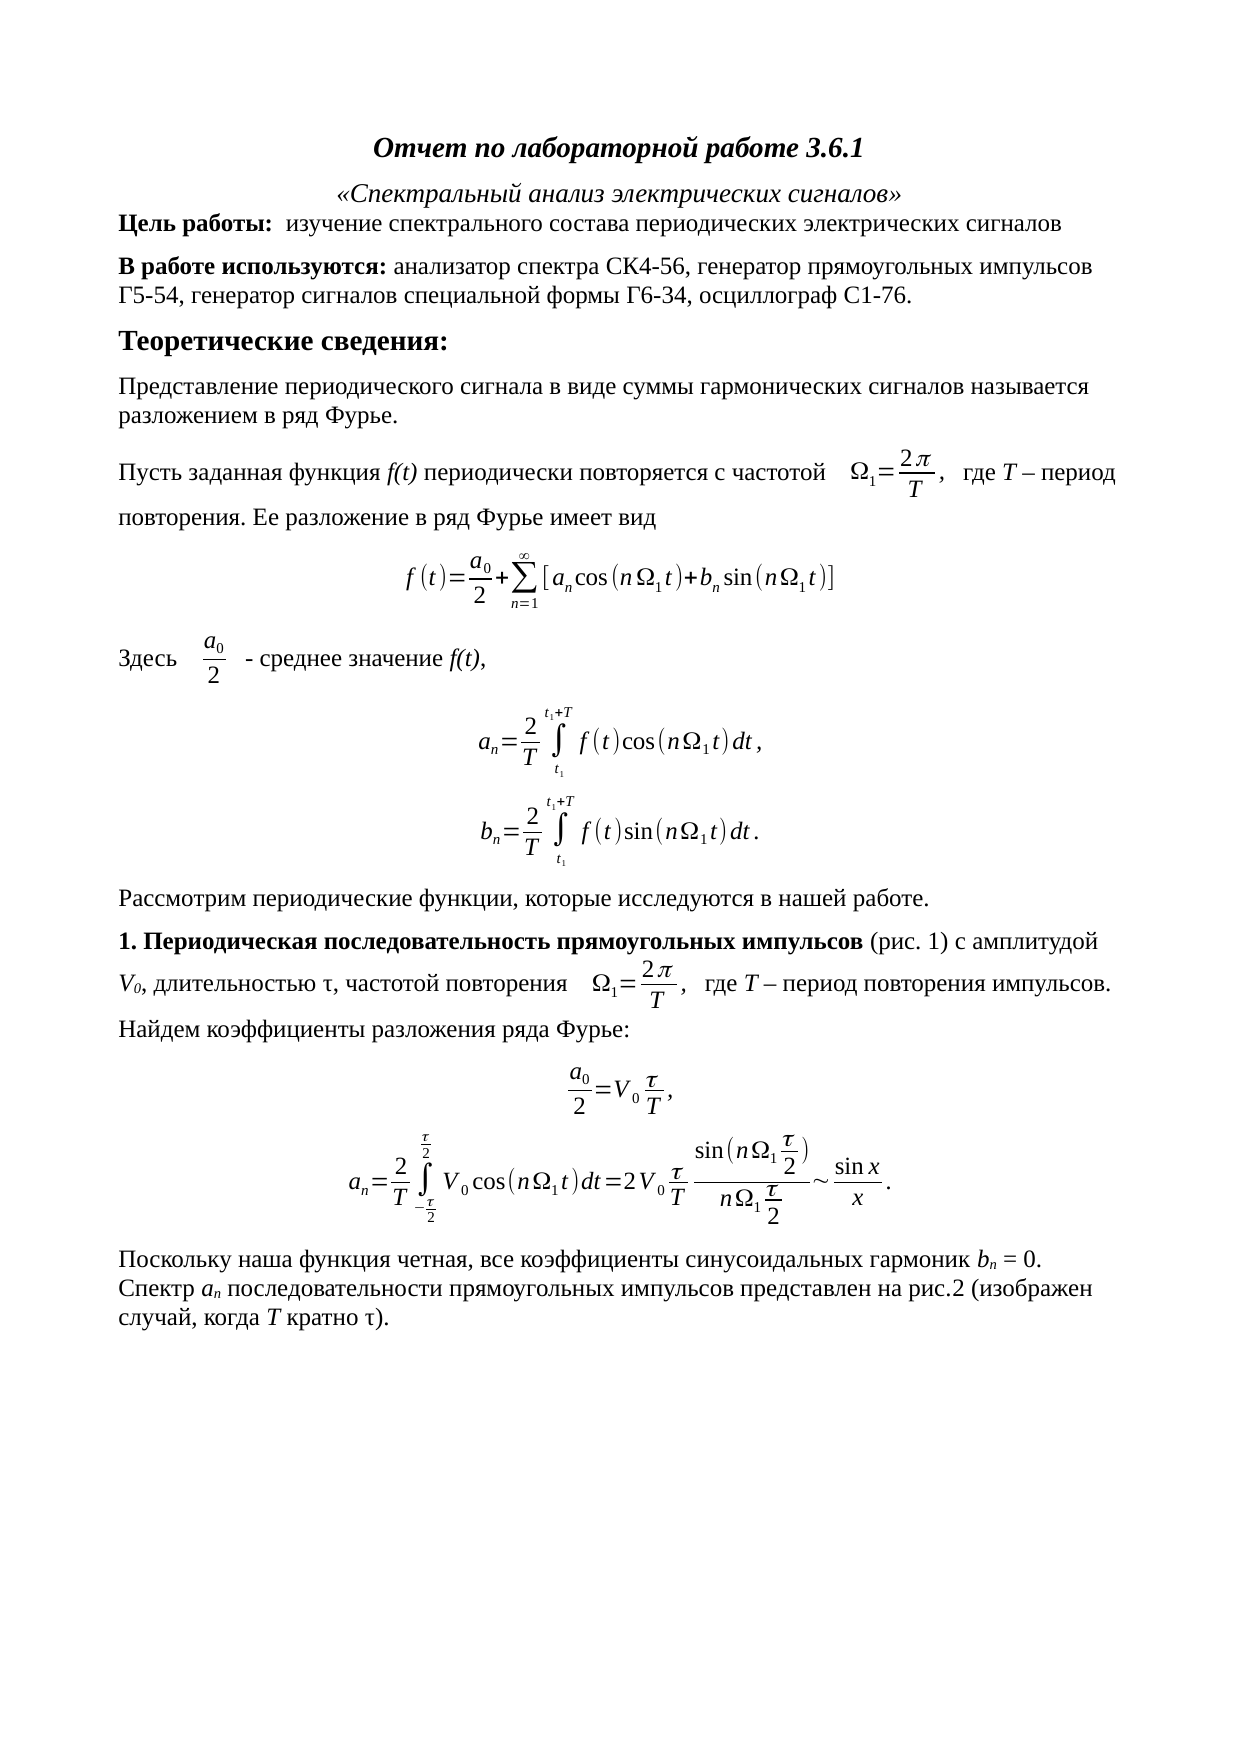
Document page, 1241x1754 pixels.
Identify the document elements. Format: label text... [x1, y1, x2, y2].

text Рассмотрим периодические функции, которые исследуются в нашей работе. [118, 883, 1122, 911]
text Теоретические сведения: [118, 323, 1122, 357]
text Здесь - среднее значение f(t), [118, 626, 1122, 689]
subtitle Отчет по лабораторной работе 3.6.1 [118, 131, 1122, 164]
text Поскольку наша функция четная, все коэффициенты синусоидальных гармоник bn = 0. Спектр an последовательности прямоугольных импульсов представлен на рис.2 (изображен случай, когда T кратно τ). [118, 1244, 1122, 1330]
text «Спектральный анализ электрических сигналов» [118, 177, 1122, 208]
text Представление периодического сигнала в виде суммы гармонических сигналов называется разложением в ряд Фурье. [118, 371, 1122, 429]
text 1. Периодическая последовательность прямоугольных импульсов (рис. 1) с амплитудой V0, длительностью τ, частотой повторения где T – период повторения импульсов. Найдем коэффициенты разложения ряда Фурье: [118, 926, 1122, 1042]
text Цель работы: изучение спектрального состава периодических электрических сигналов [118, 208, 1122, 237]
text Пусть заданная функция f(t) периодически повторяется с частотой где T – период повторения. Ее разложение в ряд Фурье имеет вид [118, 443, 1122, 531]
text В работе используются: анализатор спектра СК4-56, генератор прямоугольных импульсов Г5-54, генератор сигналов специальной формы Г6-34, осциллограф С1-76. [118, 251, 1122, 309]
